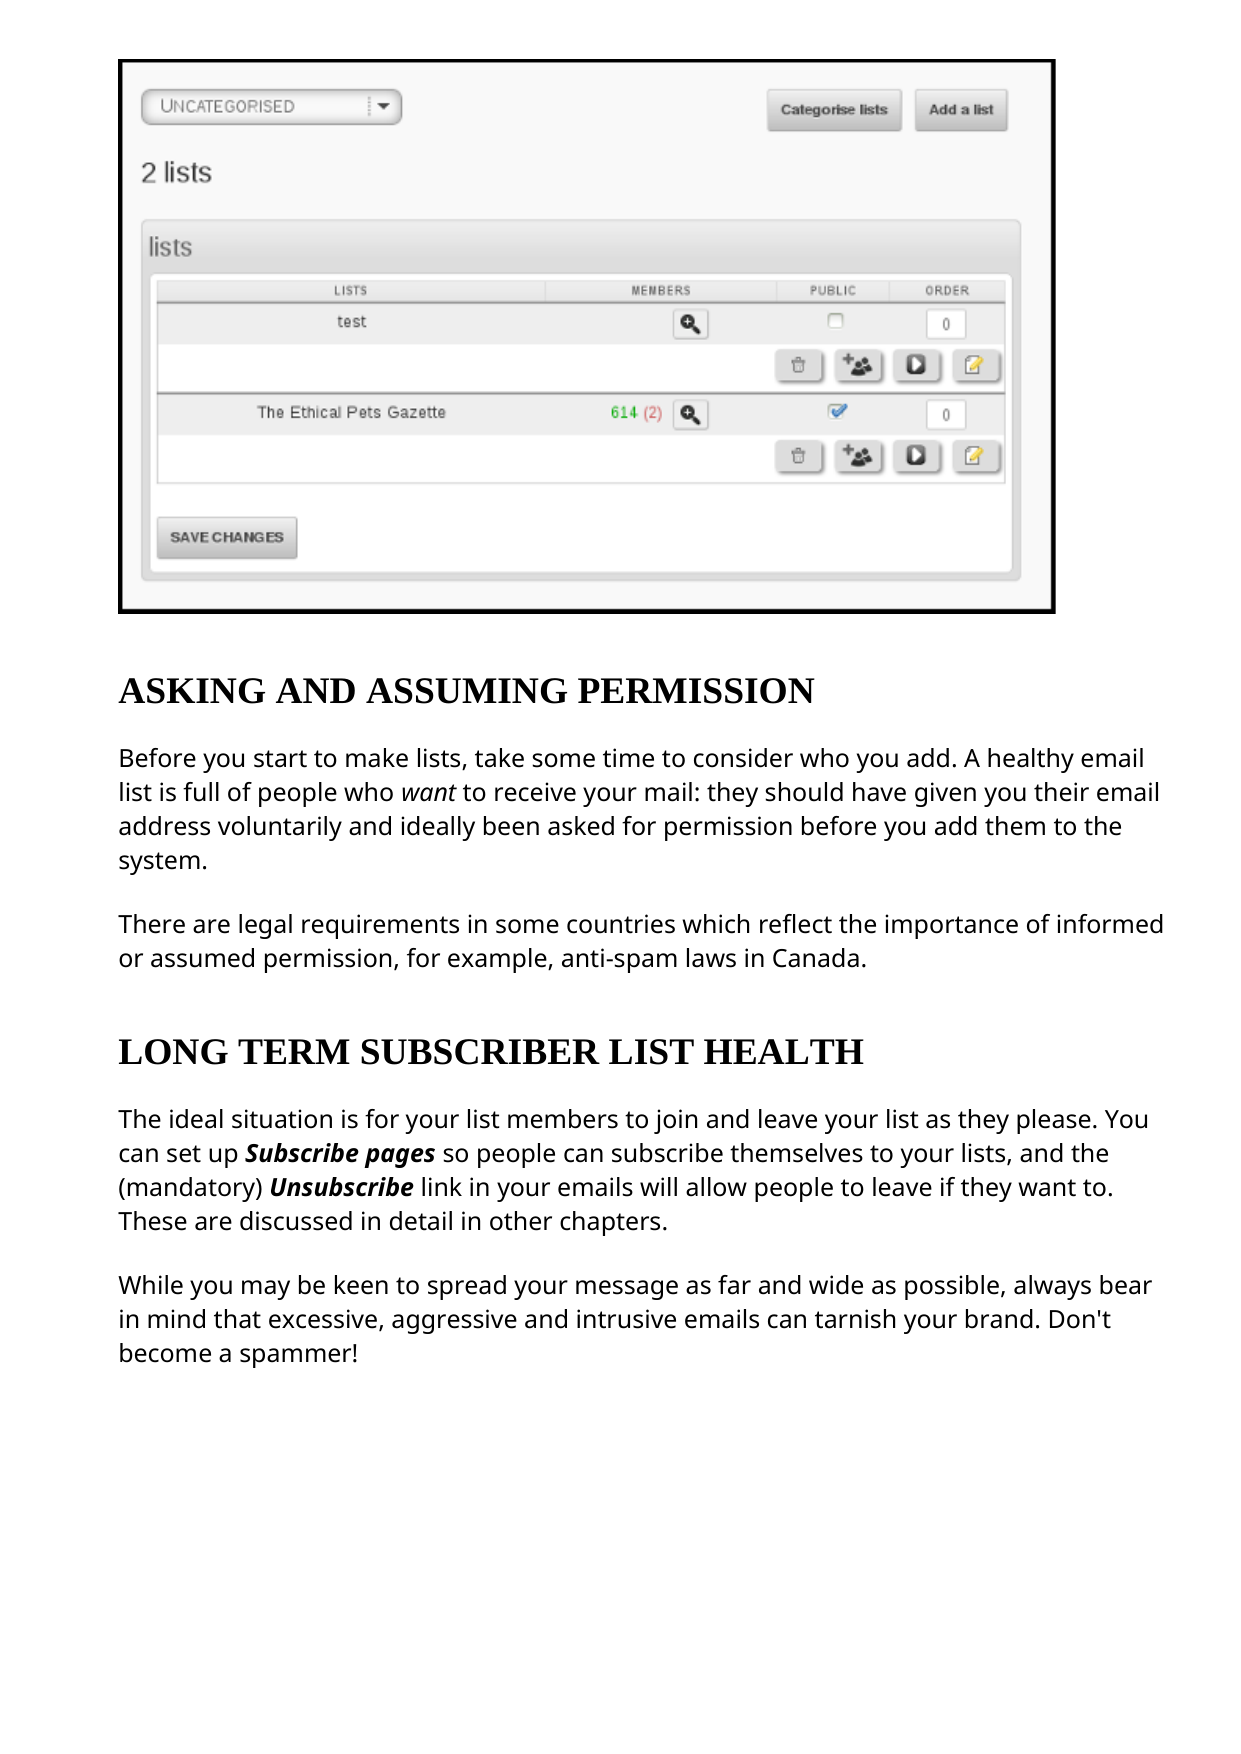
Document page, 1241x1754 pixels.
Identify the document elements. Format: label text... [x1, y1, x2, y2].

subtitle Long term subscriber list health [118, 1029, 1181, 1072]
text Before you start to make lists, take some time to consider who you add. A healthy email list is full of people who want to receive your mail: they should have given you their email address voluntarily and ideally been asked for permission before you add them to the system. [118, 741, 1181, 877]
text While you may be keen to spread your message as far and wide as possible, always bear in mind that excessive, aggressive and intrusive emails can tarnish your brand. Don't become a spammer! [118, 1267, 1181, 1370]
text There are legal requirements in some countries which reflect the importance of informed or assumed permission, for example, anti-spam laws in Canada. [118, 907, 1181, 975]
text The ideal situation is for your list members to join and leave your list as they please. You can set up Subscribe pages so people can subscribe themselves to your lists, and the (mandatory) Unsubscribe link in your emails will allow people to leave if they want to. These are discussed in detail in other chapters. [118, 1102, 1181, 1238]
subtitle Asking and assuming permission [118, 668, 1181, 711]
picture [118, 59, 1056, 614]
